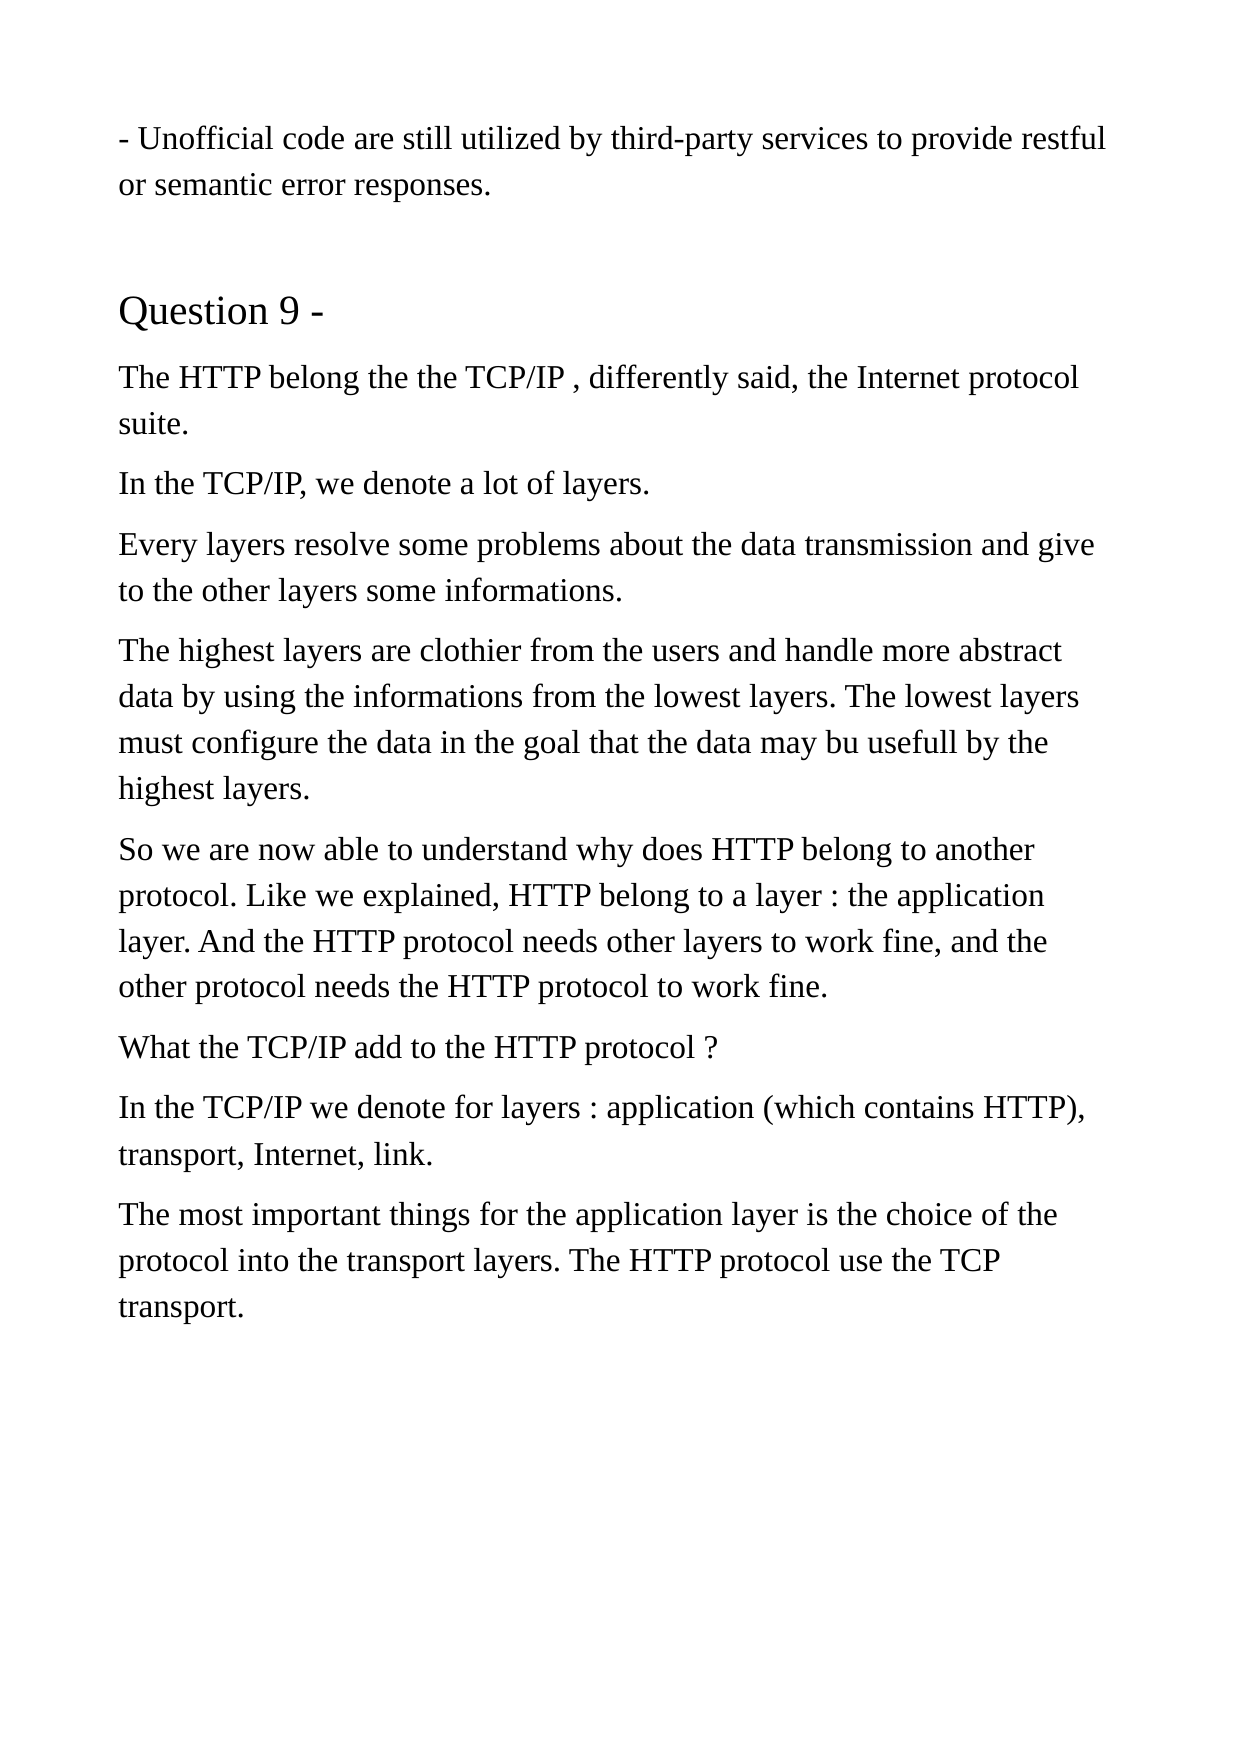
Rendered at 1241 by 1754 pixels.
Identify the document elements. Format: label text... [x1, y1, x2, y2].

text The most important things for the application layer is the choice of the protocol into the transport layers. The HTTP protocol use the TCP transport. [118, 1194, 1122, 1324]
text The HTTP belong the the TCP/IP , differently said, the Internet protocol suite. [118, 357, 1122, 441]
text - Unofficial code are still utilized by third-party services to provide restful or semantic error responses. [118, 118, 1122, 202]
text So we are now able to understand why does HTTP belong to another protocol. Like we explained, HTTP belong to a layer : the application layer. And the HTTP protocol needs other layers to work fine, and the other protocol needs the HTTP protocol to work fine. [118, 829, 1122, 1005]
text The highest layers are clothier from the users and handle more abstract data by using the informations from the lowest layers. The lowest layers must configure the data in the goal that the data may bu usefull by the highest layers. [118, 631, 1122, 807]
text In the TCP/IP, we denote a lot of layers. [118, 464, 1122, 502]
text Question 9 - [118, 285, 1122, 333]
text Every layers resolve some problems about the data transmission and give to the other layers some informations. [118, 524, 1122, 608]
text In the TCP/IP we denote for layers : application (which contains HTTP), transport, Internet, link. [118, 1088, 1122, 1172]
text What the TCP/IP add to the HTTP protocol ? [118, 1027, 1122, 1066]
